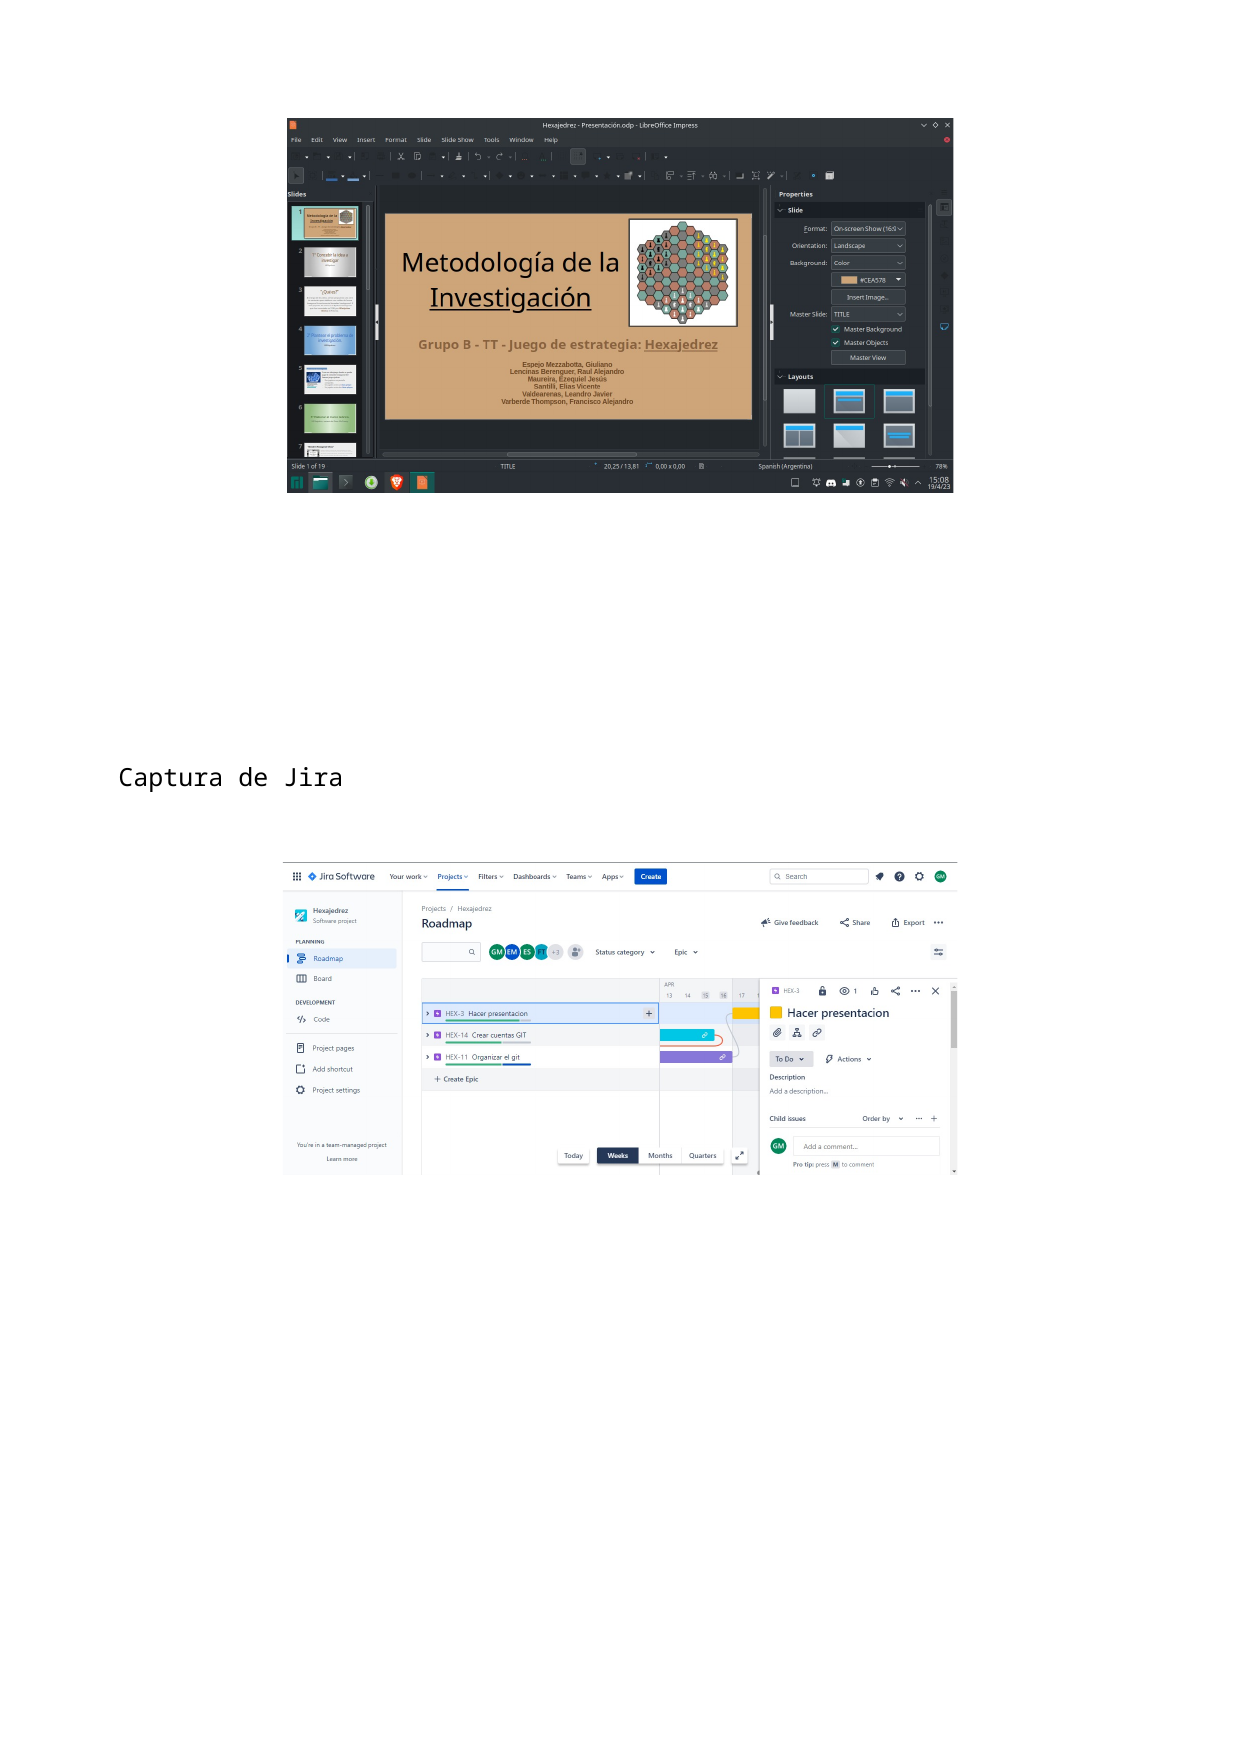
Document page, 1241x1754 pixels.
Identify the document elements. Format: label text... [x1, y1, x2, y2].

text Captura de Jira [118, 760, 1122, 794]
